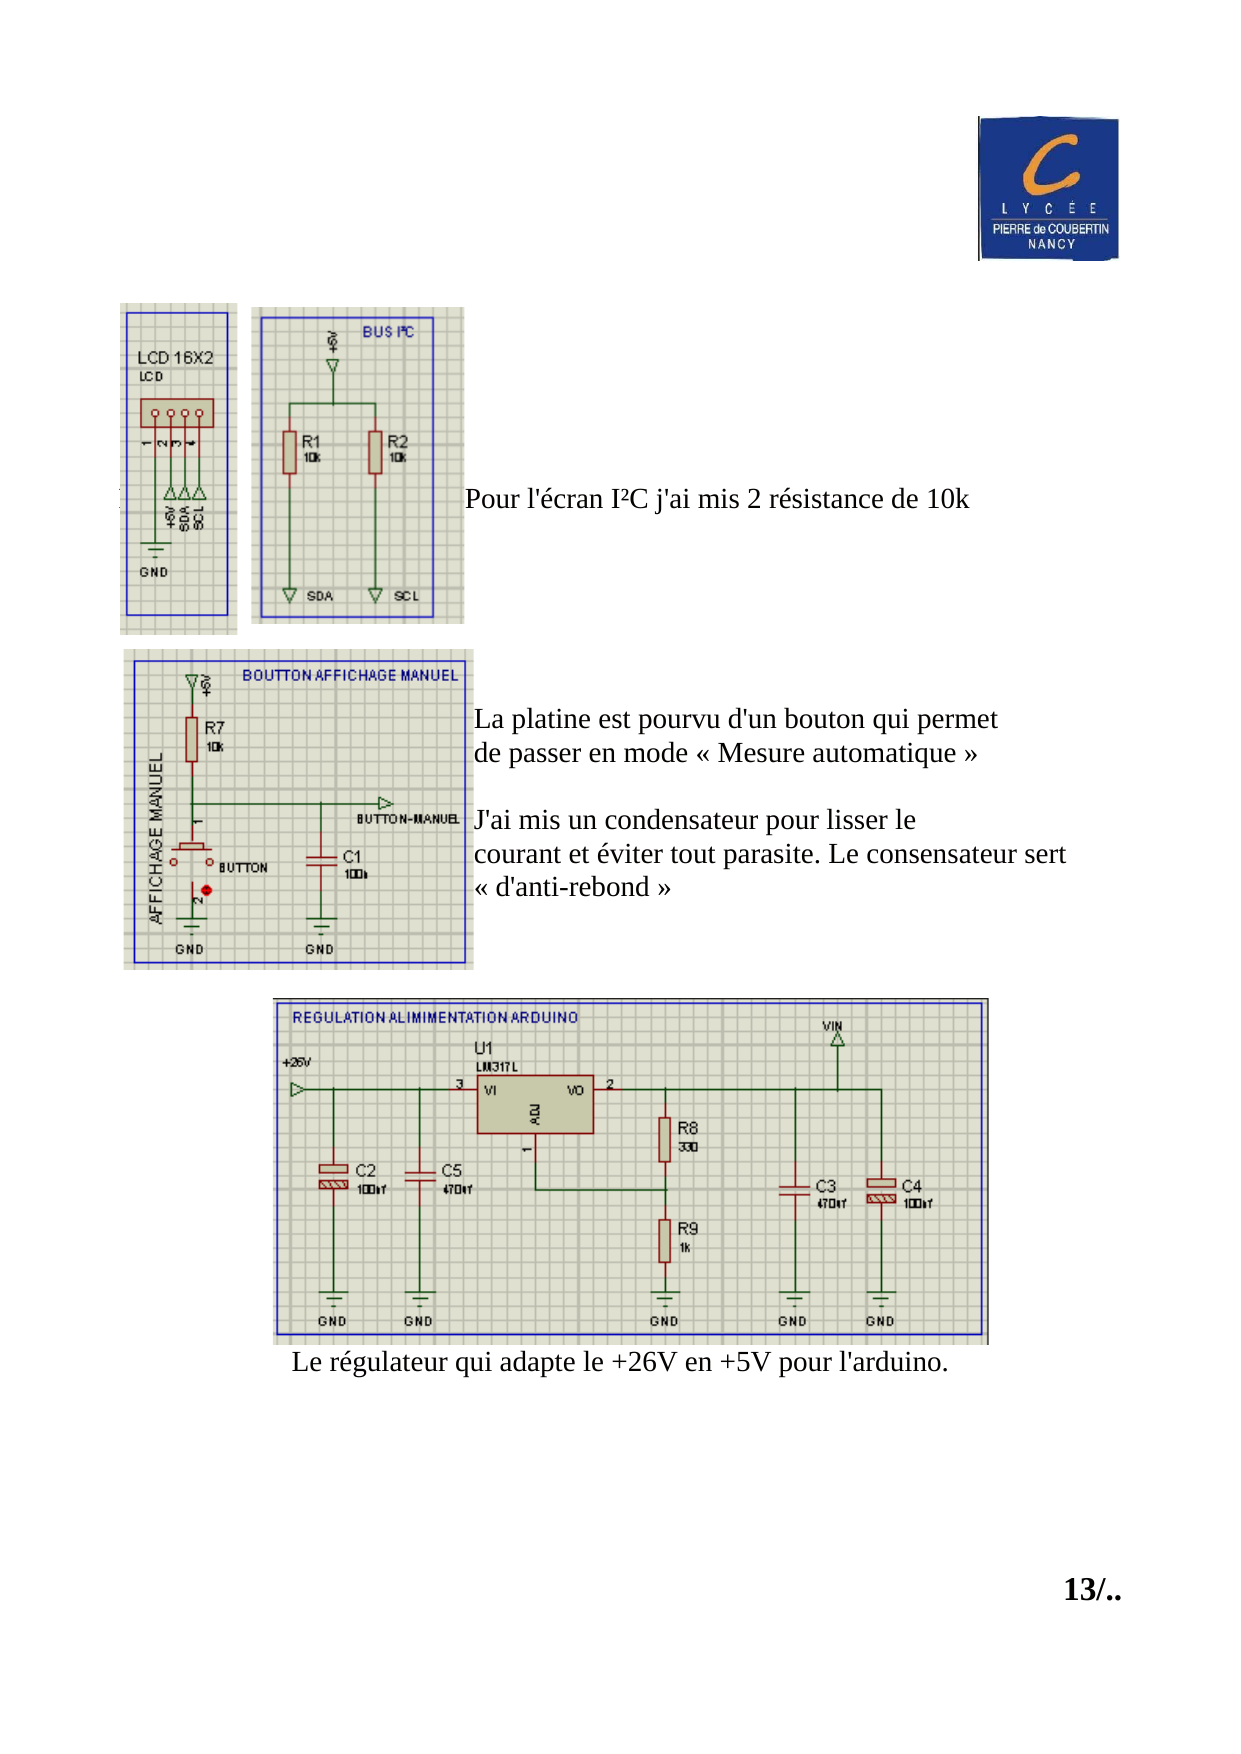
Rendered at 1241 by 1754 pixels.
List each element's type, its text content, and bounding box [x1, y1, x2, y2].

picture [975, 116, 1120, 261]
text de passer en mode « Mesure automatique » [474, 735, 1122, 769]
text courant et éviter tout parasite. Le consensateur sert « d'anti-rebond » [474, 836, 1122, 903]
text La platine est pourvu d'un bouton qui permet [474, 702, 1122, 735]
picture [272, 998, 989, 1345]
text Le régulateur qui adapte le +26V en +5V pour l'arduino. [118, 979, 1122, 1378]
text 13/.. [118, 1569, 1122, 1608]
text Pour Pour Pour l'écran I²C j'ai mis 2 résistance de 10k [465, 481, 1122, 515]
picture [123, 649, 474, 970]
picture [251, 307, 465, 624]
picture [120, 303, 238, 635]
text J'ai mis un condensateur pour lisser le [474, 802, 1122, 836]
